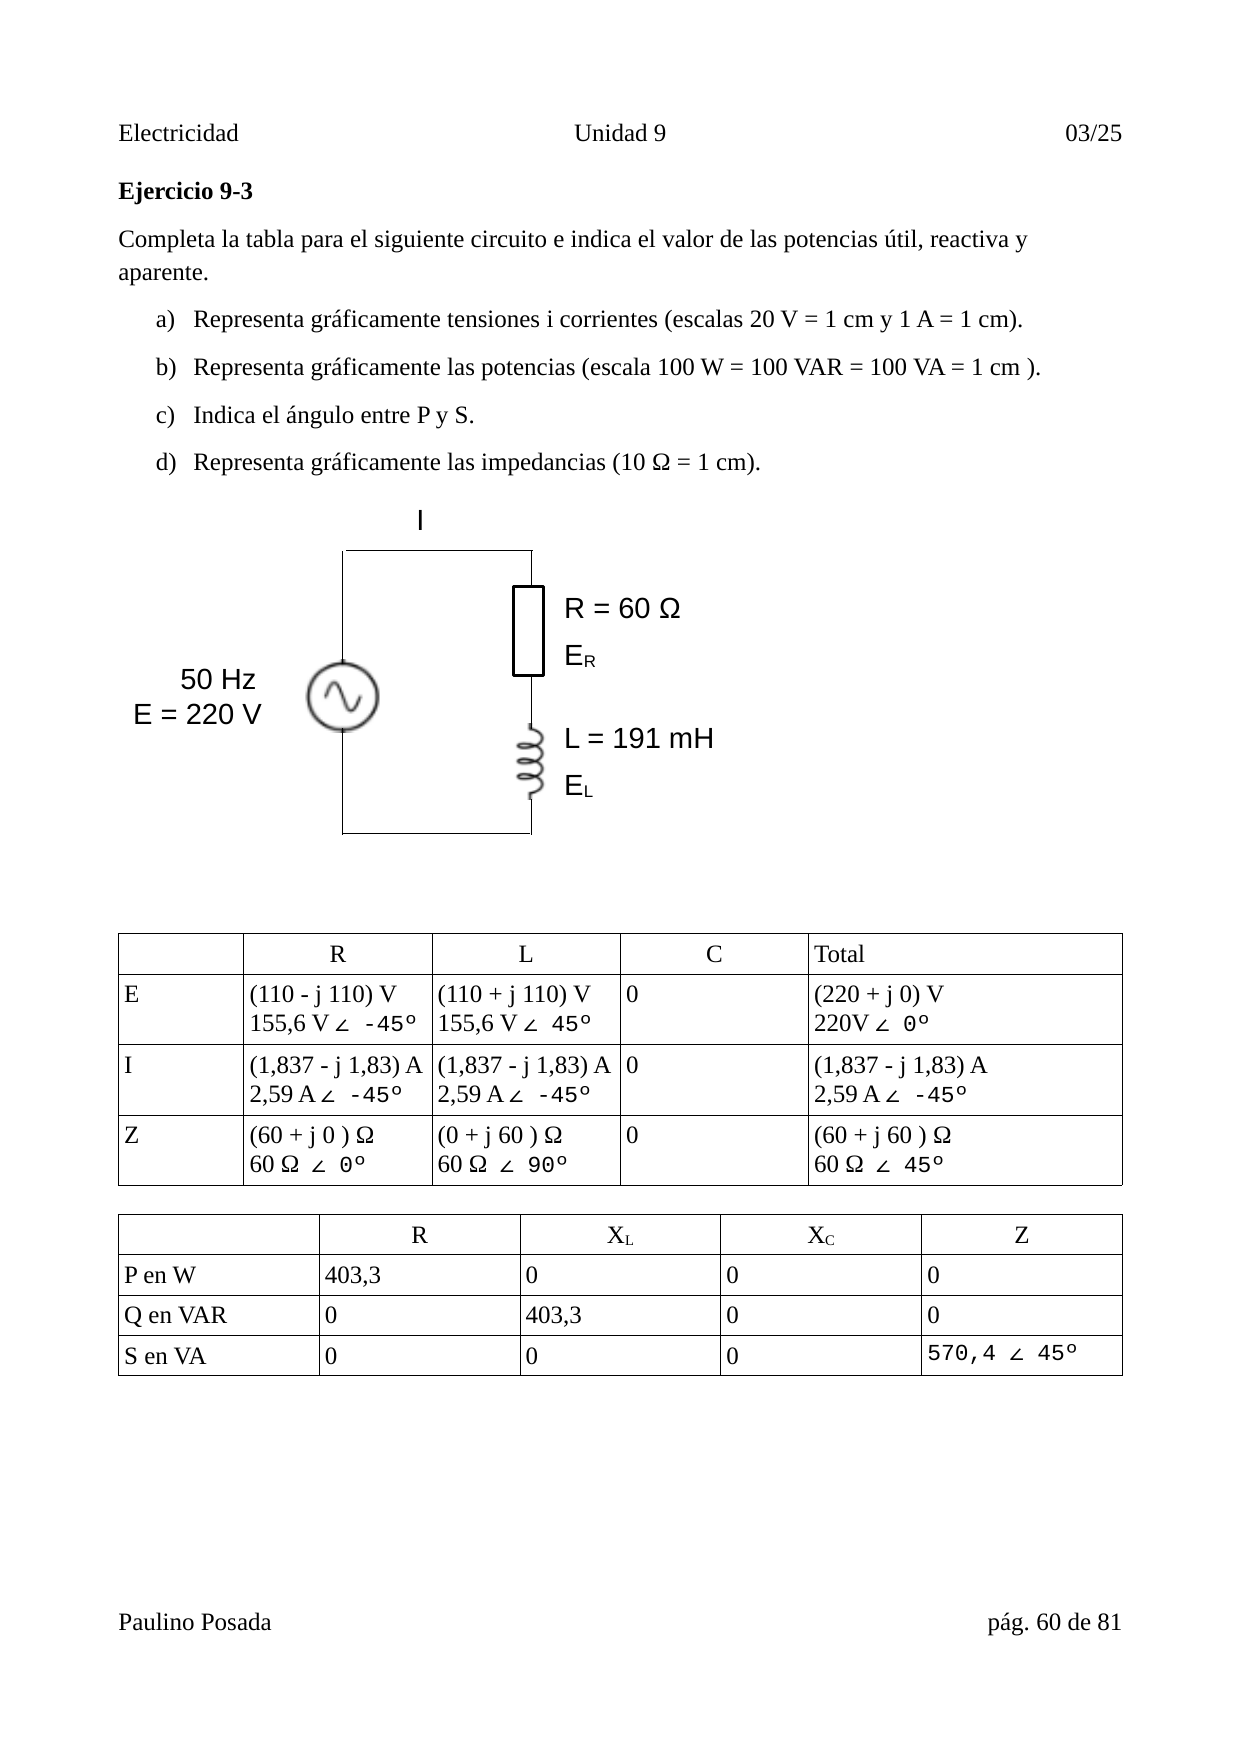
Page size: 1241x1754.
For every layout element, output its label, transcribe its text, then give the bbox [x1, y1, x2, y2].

table_header L [433, 934, 620, 974]
picture [509, 723, 547, 800]
table_cell (1,837 - j 1,83) A 2,59 A ∠ -45º [244, 1045, 432, 1115]
table_cell E [119, 975, 243, 1044]
table_cell (1,837 - j 1,83) A 2,59 A ∠ -45º [433, 1045, 620, 1115]
table_cell 0 [521, 1336, 720, 1375]
text Completa la tabla para el siguiente circuito e indica el valor de las potencias útil, reactiva y aparente. [118, 224, 1122, 286]
table_cell 0 [320, 1336, 520, 1375]
table_cell Q en VAR [119, 1296, 319, 1335]
table_cell (110 + j 110) V 155,6 V ∠ 45º [433, 975, 620, 1044]
table_cell I [119, 1045, 243, 1115]
table_header XC [721, 1215, 921, 1254]
table_cell 0 [721, 1336, 921, 1375]
table_cell (0 + j 60 ) Ω 60 Ω ∠ 90º [433, 1116, 620, 1185]
table_cell 0 [521, 1255, 720, 1295]
table_cell S en VA [119, 1336, 319, 1375]
table_cell 403,3 [320, 1255, 520, 1295]
table_cell 0 [721, 1296, 921, 1335]
table_cell 0 [621, 1045, 808, 1115]
table_header [119, 1215, 319, 1254]
table_cell 0 [621, 1116, 808, 1185]
table_header R [244, 934, 432, 974]
table_cell (110 - j 110) V 155,6 V ∠ -45º [244, 975, 432, 1044]
list Representa gráficamente las potencias (escala 100 W = 100 VAR = 100 VA = 1 cm ). [156, 352, 1122, 381]
table_header [119, 934, 243, 974]
table_cell (60 + j 60 ) Ω 60 Ω ∠ 45º [809, 1116, 1122, 1185]
table_cell 570,4 ∠ 45º [922, 1336, 1122, 1375]
table_cell (60 + j 0 ) Ω 60 Ω ∠ 0º [244, 1116, 432, 1185]
table_cell (1,837 - j 1,83) A 2,59 A ∠ -45º [809, 1045, 1122, 1115]
table_cell 403,3 [521, 1296, 720, 1335]
table_header Total [809, 934, 1122, 974]
table_cell 0 [320, 1296, 520, 1335]
table_cell 0 [721, 1255, 921, 1295]
picture [304, 659, 382, 733]
table_header R [320, 1215, 520, 1254]
table_cell 0 [922, 1296, 1122, 1335]
table_cell Z [119, 1116, 243, 1185]
table_header Z [922, 1215, 1122, 1254]
text Ejercicio 9-3 [118, 176, 1122, 205]
table_header C [621, 934, 808, 974]
list Representa gráficamente tensiones i corrientes (escalas 20 V = 1 cm y 1 A = 1 cm). [156, 304, 1122, 333]
table_cell (220 + j 0) V 220V ∠ 0º [809, 975, 1122, 1044]
table_cell 0 [922, 1255, 1122, 1295]
list Indica el ángulo entre P y S. [156, 400, 1122, 428]
table_cell P en W [119, 1255, 319, 1295]
table_header XL [521, 1215, 720, 1254]
list Representa gráficamente las impedancias (10 Ω = 1 cm). [156, 447, 1122, 476]
table_cell 0 [621, 975, 808, 1044]
